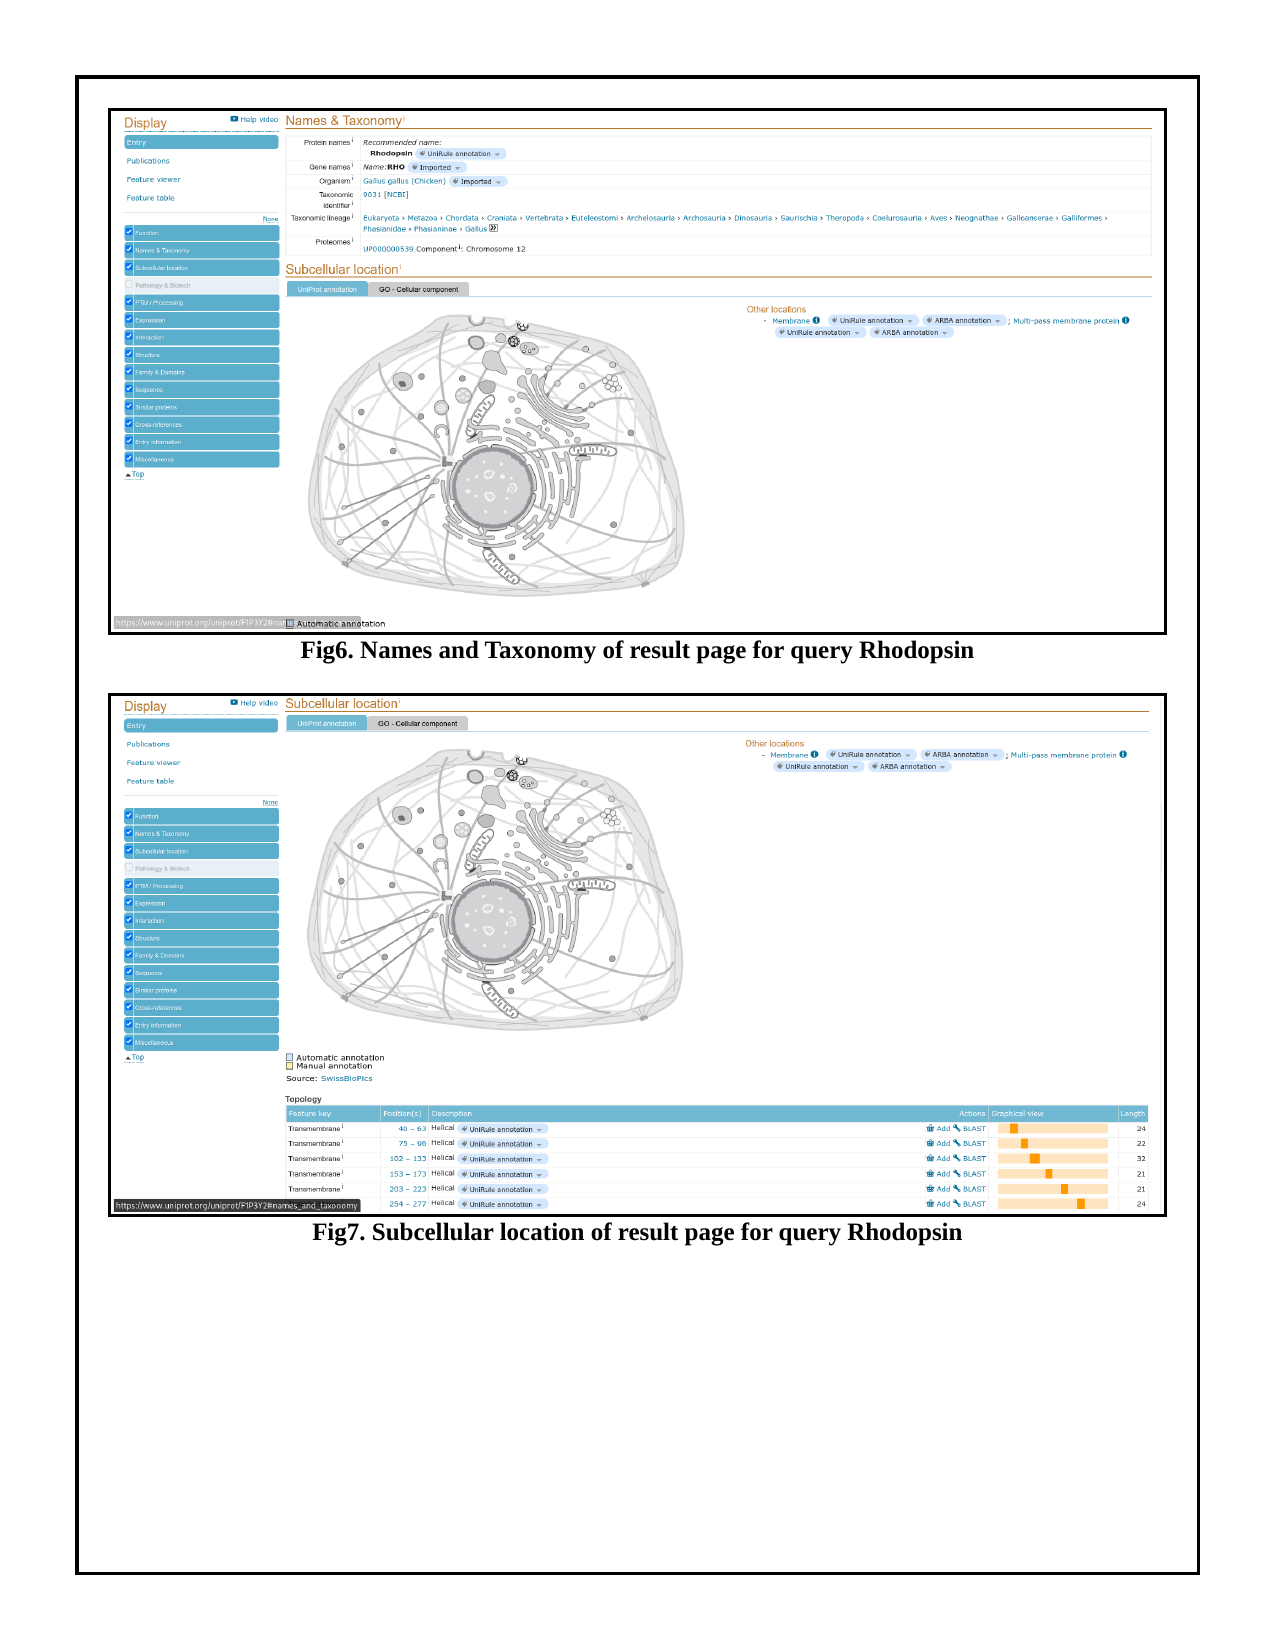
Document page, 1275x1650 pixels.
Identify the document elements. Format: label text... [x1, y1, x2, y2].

text [111, 111, 1164, 632]
text Fig7. Subcellular location of result page for query Rhodopsin [108, 1217, 1167, 1246]
text Fig6. Names and Taxonomy of result page for query Rhodopsin [108, 635, 1167, 664]
picture [113, 698, 1162, 1212]
picture [113, 113, 1162, 629]
